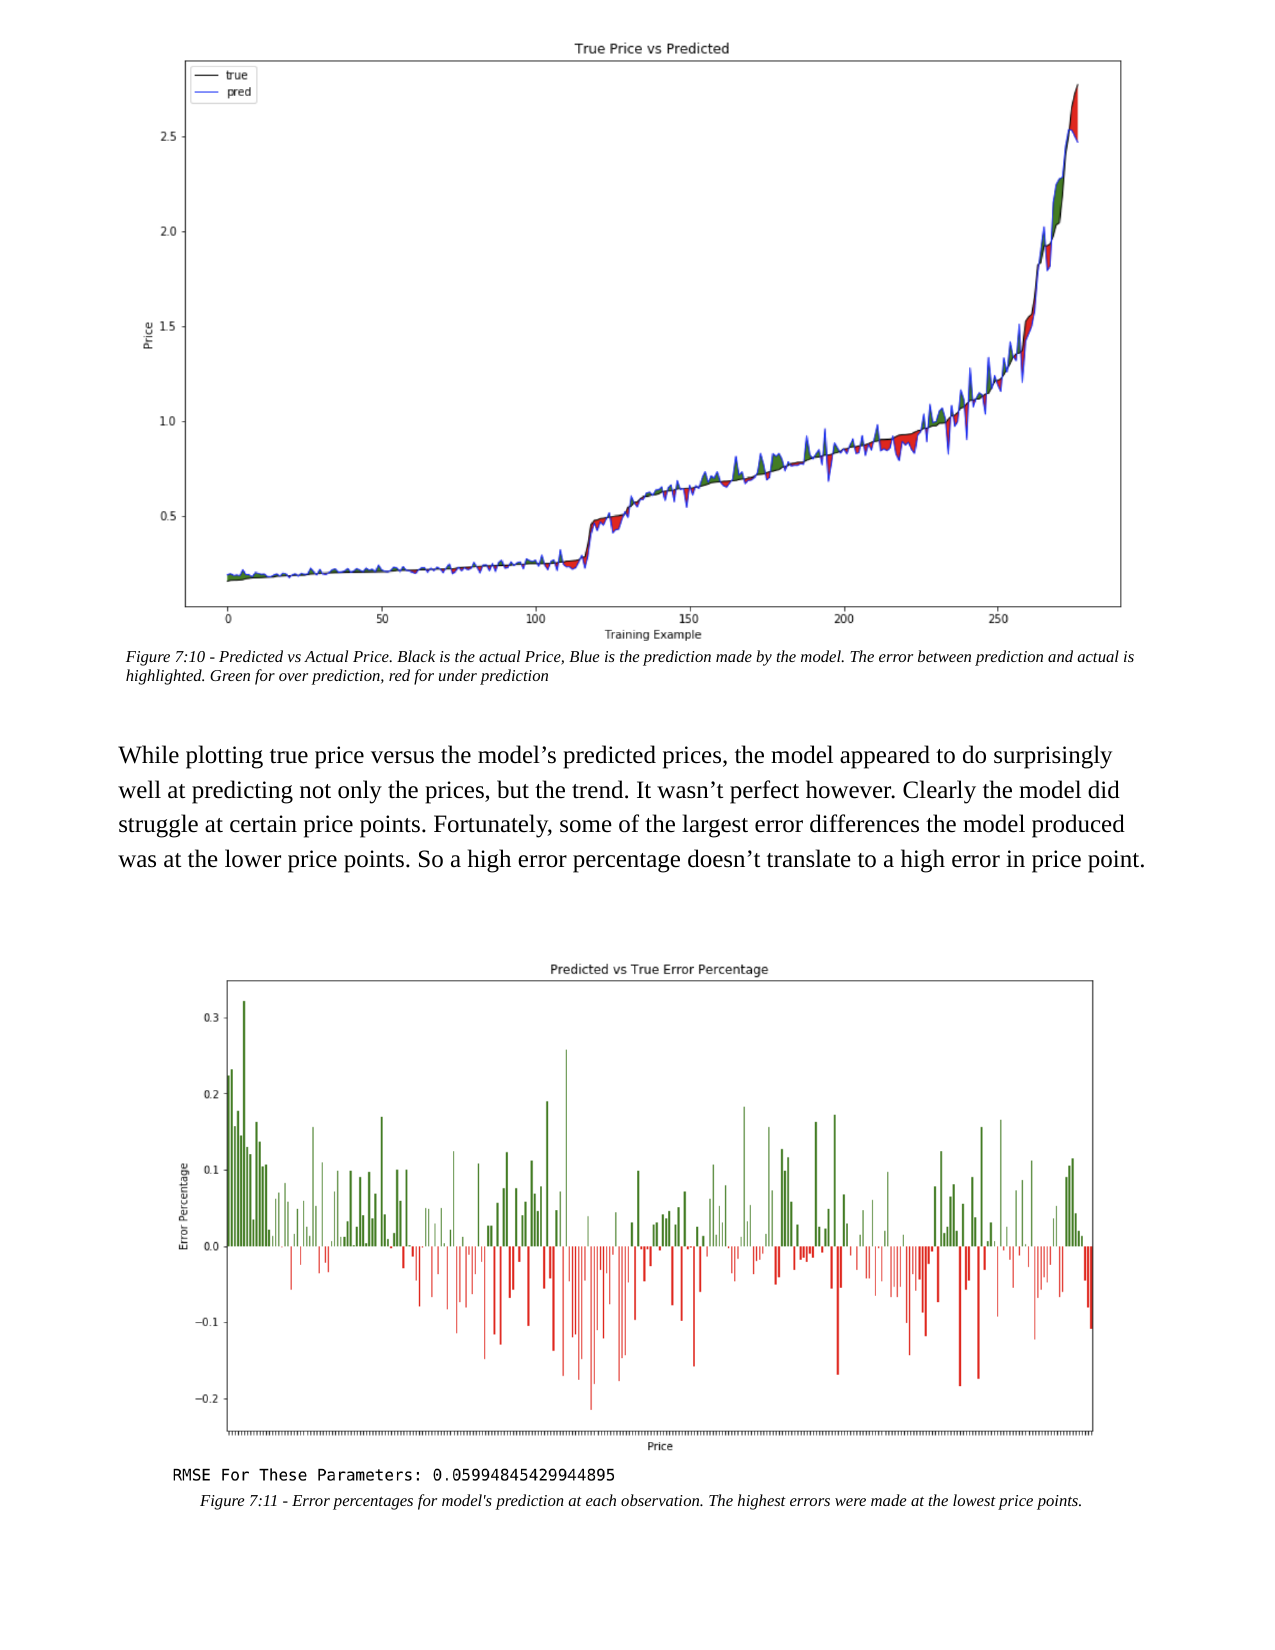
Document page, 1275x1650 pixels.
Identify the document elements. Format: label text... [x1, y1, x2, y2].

picture [125, 22, 1150, 647]
picture [161, 944, 1128, 1491]
text Figure 7:10 - Predicted vs Actual Price. Black is the actual Price, Blue is the prediction made by the model. The error between prediction and actual is highlighted. Green for over prediction, red for under prediction [126, 647, 1149, 685]
text While plotting true price versus the model’s predicted prices, the model appeared to do surprisingly well at predicting not only the prices, but the trend. It wasn’t perfect however. Clearly the model did struggle at certain price points. Fortunately, some of the largest error differences the model produced was at the lower price points. So a high error percentage doesn’t translate to a high error in price point. [118, 740, 1157, 872]
text Figure 7:11 - Error percentages for model's prediction at each observation. The highest errors were made at the lowest price points. [113, 944, 1176, 1509]
